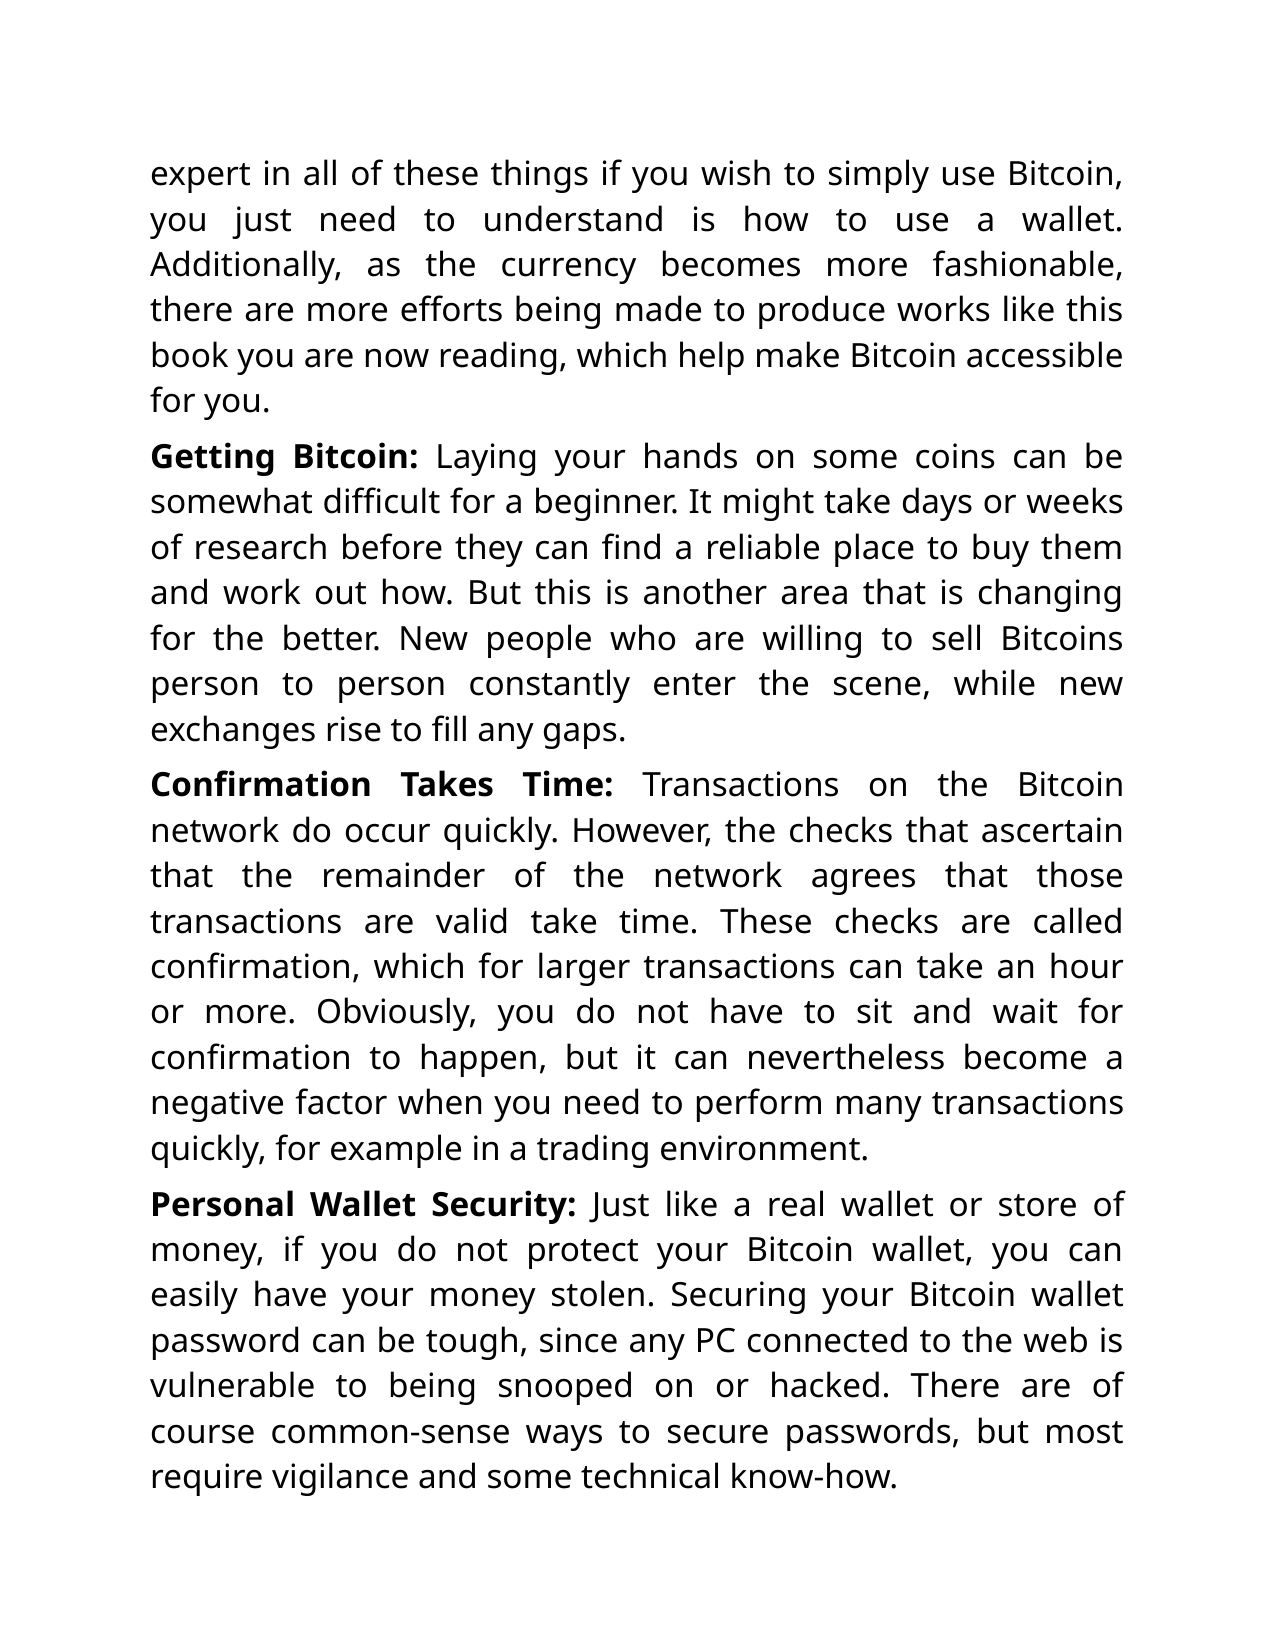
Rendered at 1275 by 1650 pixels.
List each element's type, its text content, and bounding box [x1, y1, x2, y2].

text Confirmation Takes Time: Transactions on the Bitcoin network do occur quickly. However, the checks that ascertain that the remainder of the network agrees that those transactions are valid take time. These checks are called confirmation, which for larger transactions can take an hour or more. Obviously, you do not have to sit and wait for confirmation to happen, but it can nevertheless become a negative factor when you need to perform many transactions quickly, for example in a trading environment. [150, 761, 1125, 1170]
text Getting Bitcoin: Laying your hands on some coins can be somewhat difficult for a beginner. It might take days or weeks of research before they can find a reliable place to buy them and work out how. But this is another area that is changing for the better. New people who are willing to sell Bitcoins person to person constantly enter the scene, while new exchanges rise to fill any gaps. [150, 433, 1125, 751]
text expert in all of these things if you wish to simply use Bitcoin, you just need to understand is how to use a wallet. Additionally, as the currency becomes more fashionable, there are more efforts being made to produce works like this book you are now reading, which help make Bitcoin accessible for you. [150, 150, 1125, 422]
text Personal Wallet Security: Just like a real wallet or store of money, if you do not protect your Bitcoin wallet, you can easily have your money stolen. Securing your Bitcoin wallet password can be tough, since any PC connected to the web is vulnerable to being snooped on or hacked. There are of course common-sense ways to secure passwords, but most require vigilance and some technical know-how. [150, 1180, 1125, 1498]
